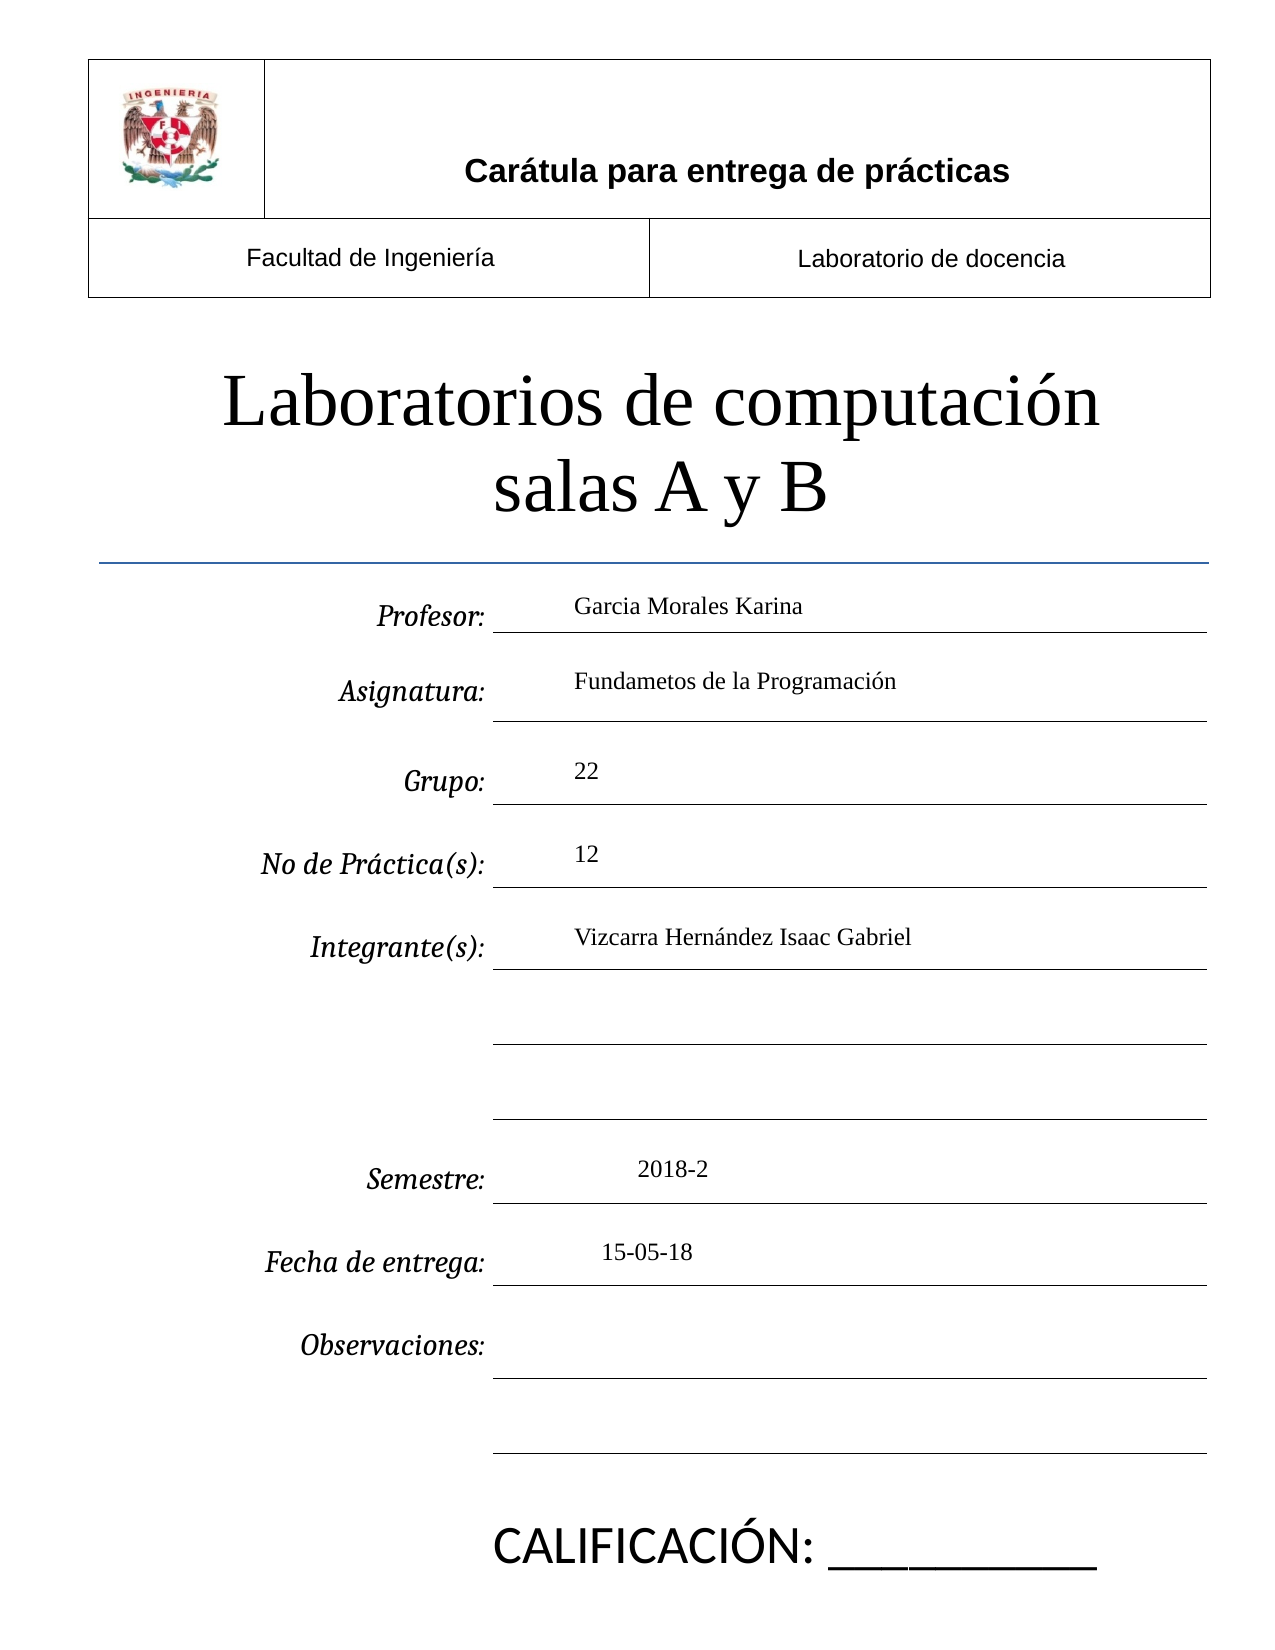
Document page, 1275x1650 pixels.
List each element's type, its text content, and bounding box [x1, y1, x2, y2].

text Laboratorios de computación [118, 355, 1205, 441]
table_cell [493, 970, 1207, 1044]
table_cell No de Práctica(s): [118, 804, 493, 887]
table_cell Observaciones: [118, 1285, 493, 1378]
table_cell Grupo: [118, 721, 493, 804]
table_cell Laboratorio de docencia [650, 219, 1210, 297]
table_header Carátula para entrega de prácticas [265, 60, 1210, 217]
table_cell Asignatura: [118, 631, 493, 721]
table_cell Integrante(s): [118, 887, 493, 969]
table_cell 15-05-18 [493, 1204, 1207, 1285]
table_cell 22 [493, 722, 1207, 804]
table_cell 2018-2 [493, 1120, 1207, 1202]
table_header [493, 556, 1207, 562]
table_header [89, 60, 264, 217]
table_cell Vizcarra Hernández Isaac Gabriel [493, 888, 1207, 969]
table_cell [118, 1044, 493, 1119]
table_cell 12 [493, 805, 1207, 887]
table_cell [493, 1286, 1207, 1378]
table_cell [493, 1045, 1207, 1119]
table_cell [493, 1379, 1207, 1453]
table_cell Fundametos de la Programación [493, 633, 1207, 721]
table_cell Facultad de Ingeniería [89, 219, 649, 297]
table_cell [118, 969, 493, 1044]
table_header Profesor: [118, 564, 493, 631]
table_cell Semestre: [118, 1119, 493, 1202]
text CALIFICACIÓN: __________ [118, 1511, 1205, 1577]
table_header Garcia Morales Karina [493, 564, 1207, 631]
table_header [118, 556, 493, 562]
text salas A y B [118, 441, 1205, 528]
table_cell Fecha de entrega: [118, 1203, 493, 1285]
table_cell [118, 1378, 493, 1453]
